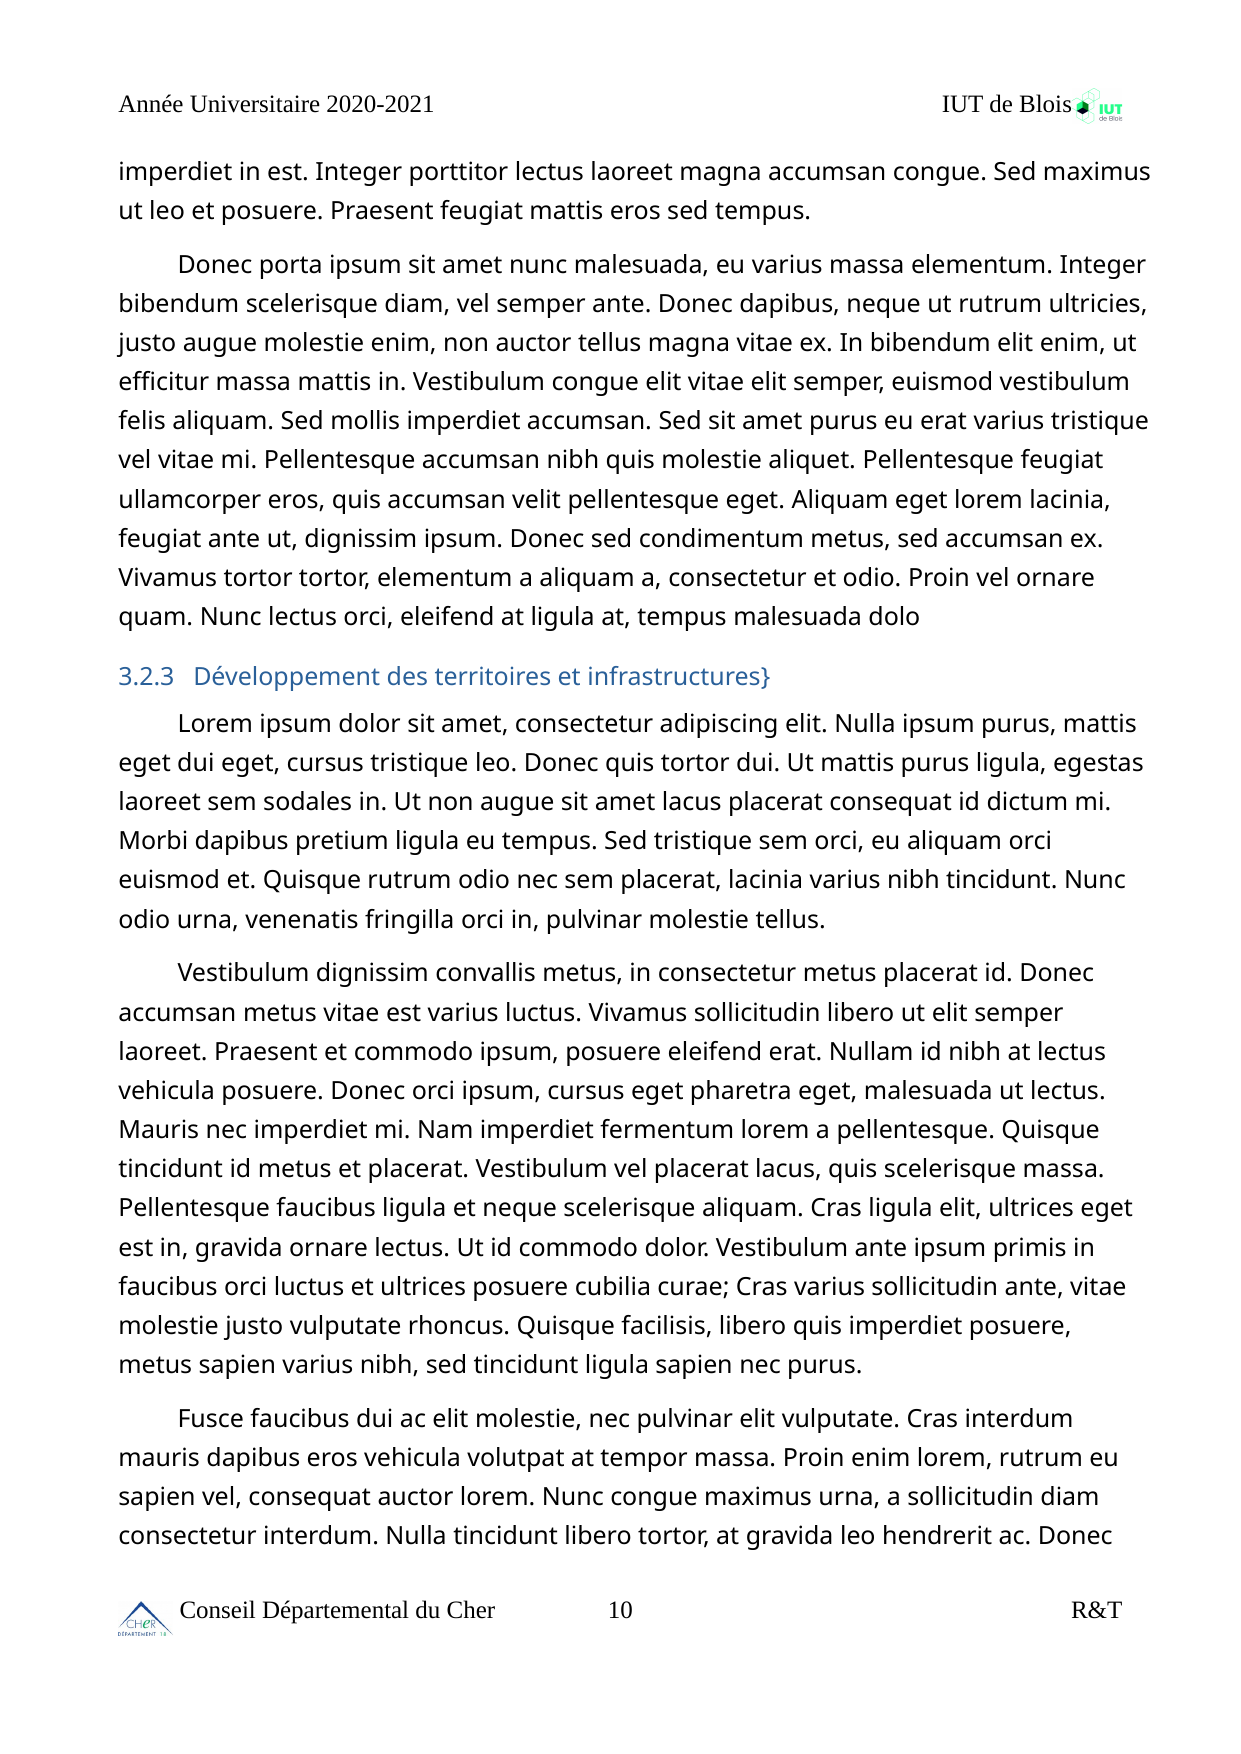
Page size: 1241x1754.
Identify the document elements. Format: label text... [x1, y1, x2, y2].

text imperdiet in est. Integer porttitor lectus laoreet magna accumsan congue. Sed maximus ut leo et posuere. Praesent feugiat mattis eros sed tempus. [118, 153, 1152, 227]
picture [118, 1601, 174, 1636]
text Vestibulum dignissim convallis metus, in consectetur metus placerat id. Donec accumsan metus vitae est varius luctus. Vivamus sollicitudin libero ut elit semper laoreet. Praesent et commodo ipsum, posuere eleifend erat. Nullam id nibh at lectus vehicula posuere. Donec orci ipsum, cursus eget pharetra eget, malesuada ut lectus. Mauris nec imperdiet mi. Nam imperdiet fermentum lorem a pellentesque. Quisque tincidunt id metus et placerat. Vestibulum vel placerat lacus, quis scelerisque massa. Pellentesque faucibus ligula et neque scelerisque aliquam. Cras ligula elit, ultrices eget est in, gravida ornare lectus. Ut id commodo dolor. Vestibulum ante ipsum primis in faucibus orci luctus et ultrices posuere cubilia curae; Cras varius sollicitudin ante, vitae molestie justo vulputate rhoncus. Quisque facilisis, libero quis imperdiet posuere, metus sapien varius nibh, sed tincidunt ligula sapien nec purus. [118, 955, 1152, 1381]
text Donec porta ipsum sit amet nunc malesuada, eu varius massa elementum. Integer bibendum scelerisque diam, vel semper ante. Donec dapibus, neque ut rutrum ultricies, justo augue molestie enim, non auctor tellus magna vitae ex. In bibendum elit enim, ut efficitur massa mattis in. Vestibulum congue elit vitae elit semper, euismod vestibulum felis aliquam. Sed mollis imperdiet accumsan. Sed sit amet purus eu erat varius tristique vel vitae mi. Pellentesque accumsan nibh quis molestie aliquet. Pellentesque feugiat ullamcorper eros, quis accumsan velit pellentesque eget. Aliquam eget lorem lacinia, feugiat ante ut, dignissim ipsum. Donec sed condimentum metus, sed accumsan ex. Vivamus tortor tortor, elementum a aliquam a, consectetur et odio. Proin vel ornare quam. Nunc lectus orci, eleifend at ligula at, tempus malesuada dolo [118, 246, 1152, 633]
subtitle Développement des territoires et infrastructures} [118, 659, 1152, 693]
text Lorem ipsum dolor sit amet, consectetur adipiscing elit. Nulla ipsum purus, mattis eget dui eget, cursus tristique leo. Donec quis tortor dui. Ut mattis purus ligula, egestas laoreet sem sodales in. Ut non augue sit amet lacus placerat consequat id dictum mi. Morbi dapibus pretium ligula eu tempus. Sed tristique sem orci, eu aliquam orci euismod et. Quisque rutrum odio nec sem placerat, lacinia varius nibh tincidunt. Nunc odio urna, venenatis fringilla orci in, pulvinar molestie tellus. [118, 705, 1152, 935]
picture [1071, 88, 1123, 124]
text Fusce faucibus dui ac elit molestie, nec pulvinar elit vulputate. Cras interdum mauris dapibus eros vehicula volutpat at tempor massa. Proin enim lorem, rutrum eu sapien vel, consequat auctor lorem. Nunc congue maximus urna, a sollicitudin diam consectetur interdum. Nulla tincidunt libero tortor, at gravida leo hendrerit ac. Donec [118, 1400, 1152, 1552]
